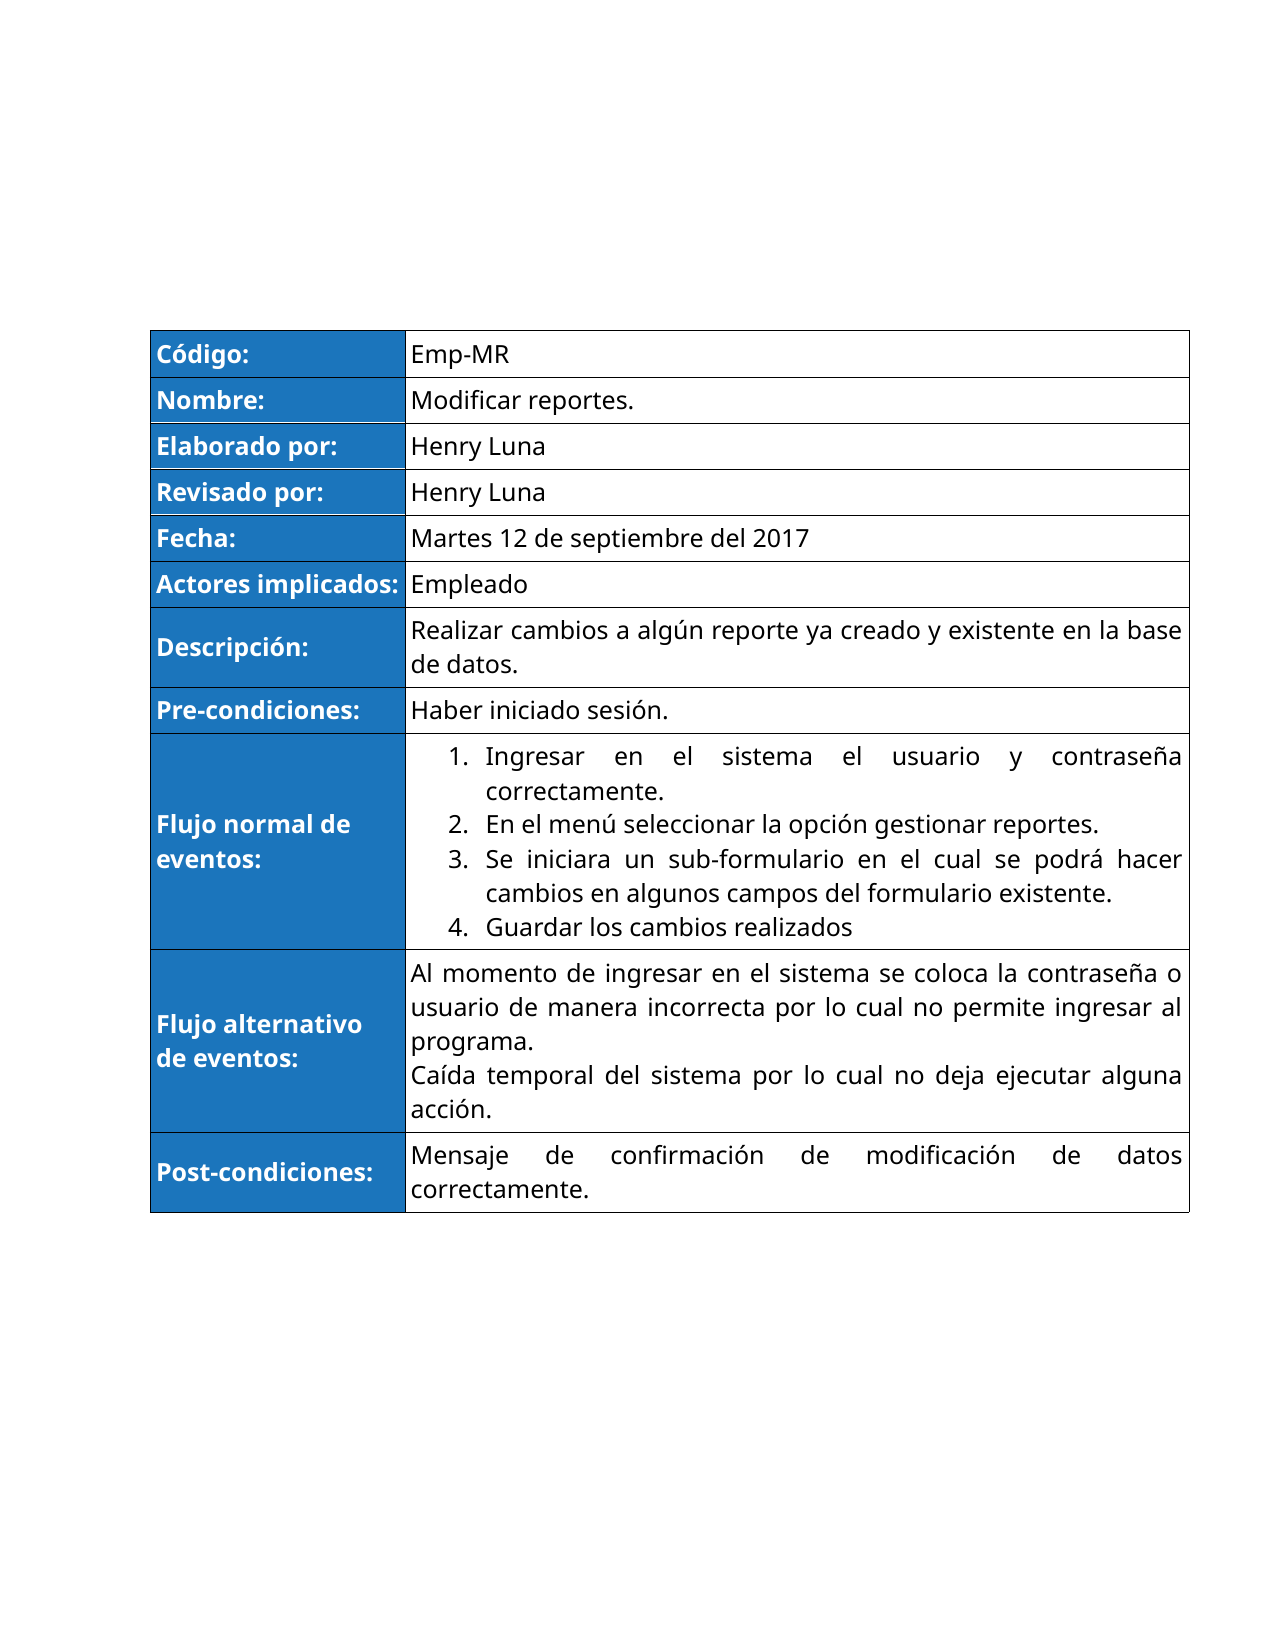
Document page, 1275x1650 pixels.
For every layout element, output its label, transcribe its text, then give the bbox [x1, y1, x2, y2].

table_cell Henry Luna [406, 470, 1189, 514]
table_cell Mensaje de confirmación de modificación de datos correctamente. [406, 1133, 1189, 1212]
table_cell Elaborado por: [151, 424, 405, 468]
table_cell Flujo alternativo de eventos: [151, 950, 405, 1131]
table_cell Flujo normal de eventos: [151, 734, 405, 949]
table_cell Actores implicados: [151, 562, 405, 607]
table_header Emp-MR [406, 331, 1189, 376]
table_cell Nombre: [151, 378, 405, 422]
table_cell Al momento de ingresar en el sistema se coloca la contraseña o usuario de manera incorrecta por lo cual no permite ingresar al programa. Caída temporal del sistema por lo cual no deja ejecutar alguna acción. [406, 950, 1189, 1131]
table_header Código: [151, 331, 405, 376]
table_cell Empleado [406, 562, 1189, 607]
table_cell Post-condiciones: [151, 1133, 405, 1212]
table_cell Realizar cambios a algún reporte ya creado y existente en la base de datos. [406, 608, 1189, 687]
table_cell Martes 12 de septiembre del 2017 [406, 516, 1189, 561]
table_cell Henry Luna [406, 424, 1189, 468]
table_cell Modificar reportes. [406, 378, 1189, 422]
table_cell Descripción: [151, 608, 405, 687]
table_cell Fecha: [151, 516, 405, 561]
table_cell Revisado por: [151, 470, 405, 514]
table_cell Haber iniciado sesión. [406, 688, 1189, 733]
table_cell Ingresar en el sistema el usuario y contraseña correctamente. En el menú seleccionar la opción gestionar reportes. Se iniciara un sub-formulario en el cual se podrá hacer cambios en algunos campos del formulario existente. Guardar los cambios realizados [406, 734, 1189, 949]
table_cell Pre-condiciones: [151, 688, 405, 733]
